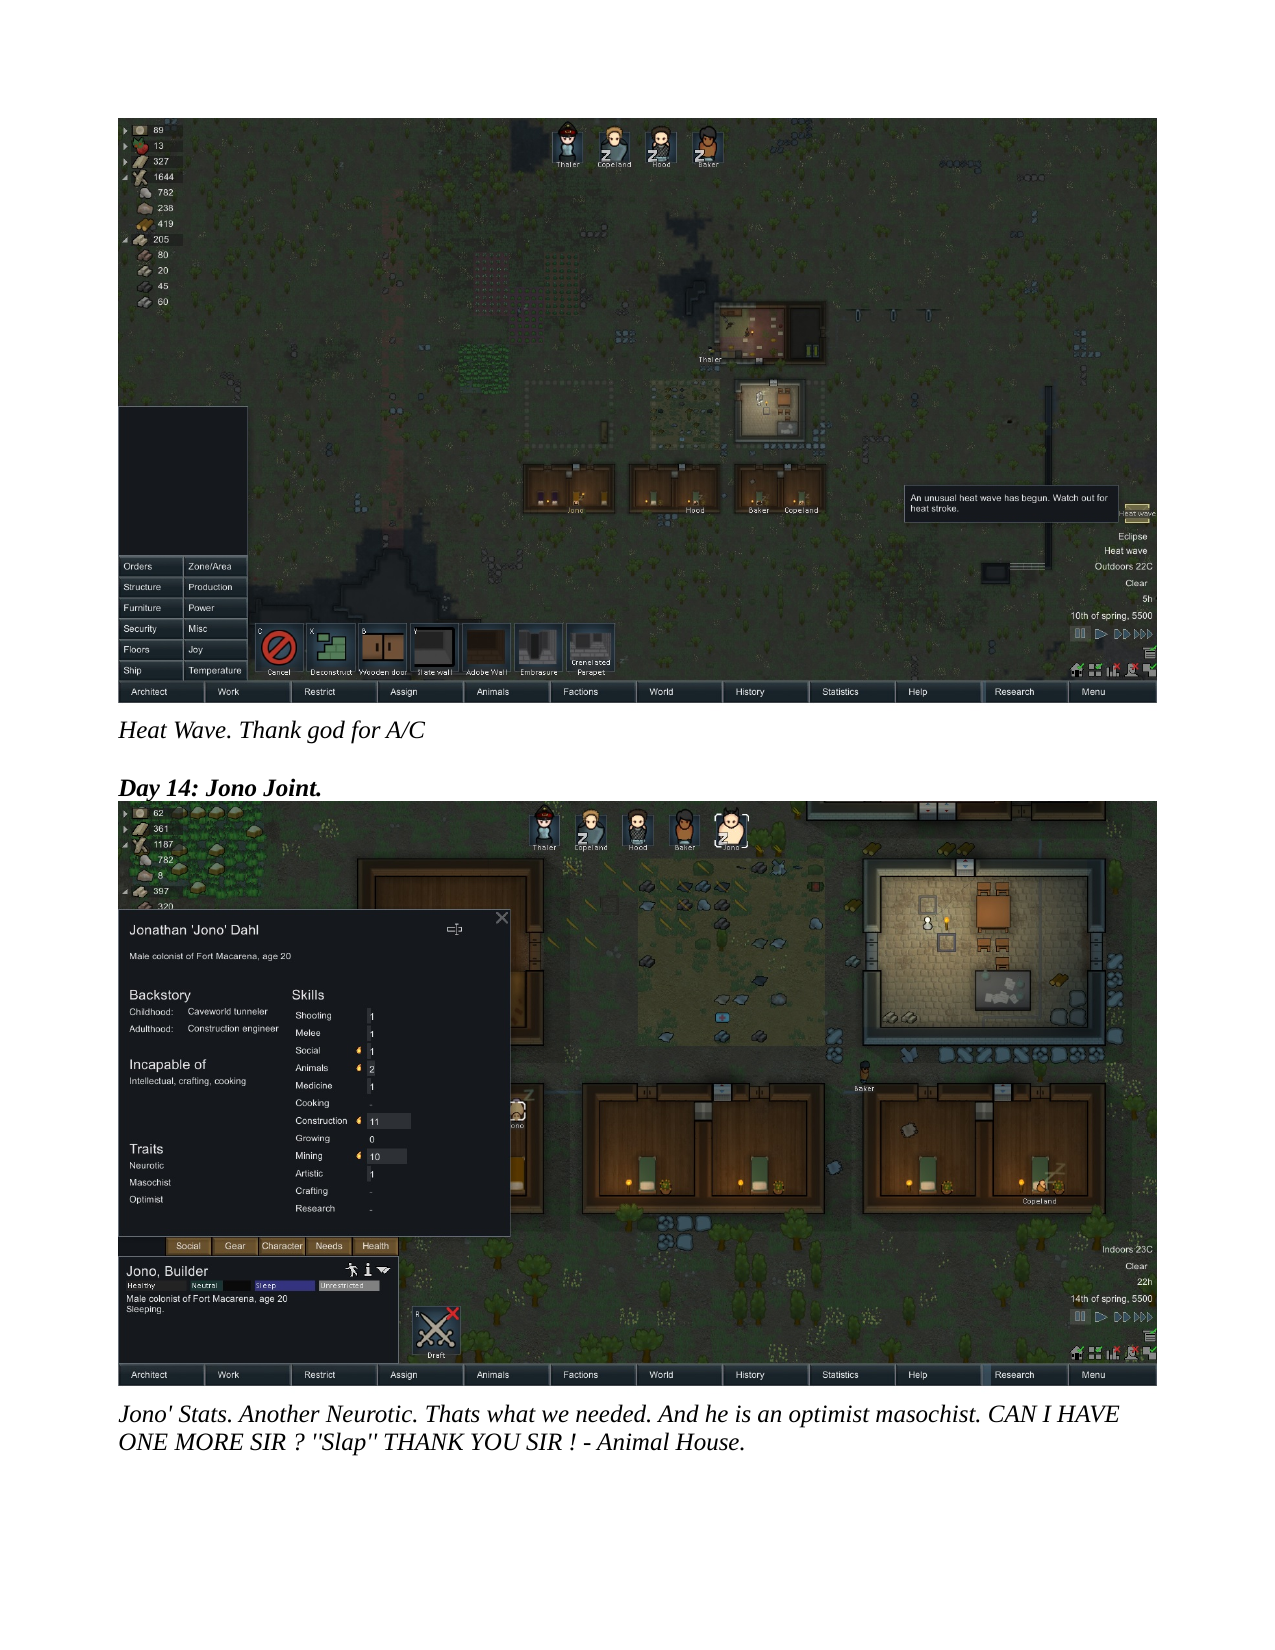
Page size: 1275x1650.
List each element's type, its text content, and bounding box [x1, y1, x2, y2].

text Day 14: Jono Joint. [118, 773, 1157, 801]
text Heat Wave. Thank god for A/C [118, 716, 1157, 744]
text Jono' Stats. Another Neurotic. Thats what we needed. And he is an optimist masochist. CAN I HAVE ONE MORE SIR ? ''Slap'' THANK YOU SIR ! - Animal House. [118, 1399, 1157, 1456]
picture [118, 801, 1157, 1399]
picture [118, 118, 1157, 716]
